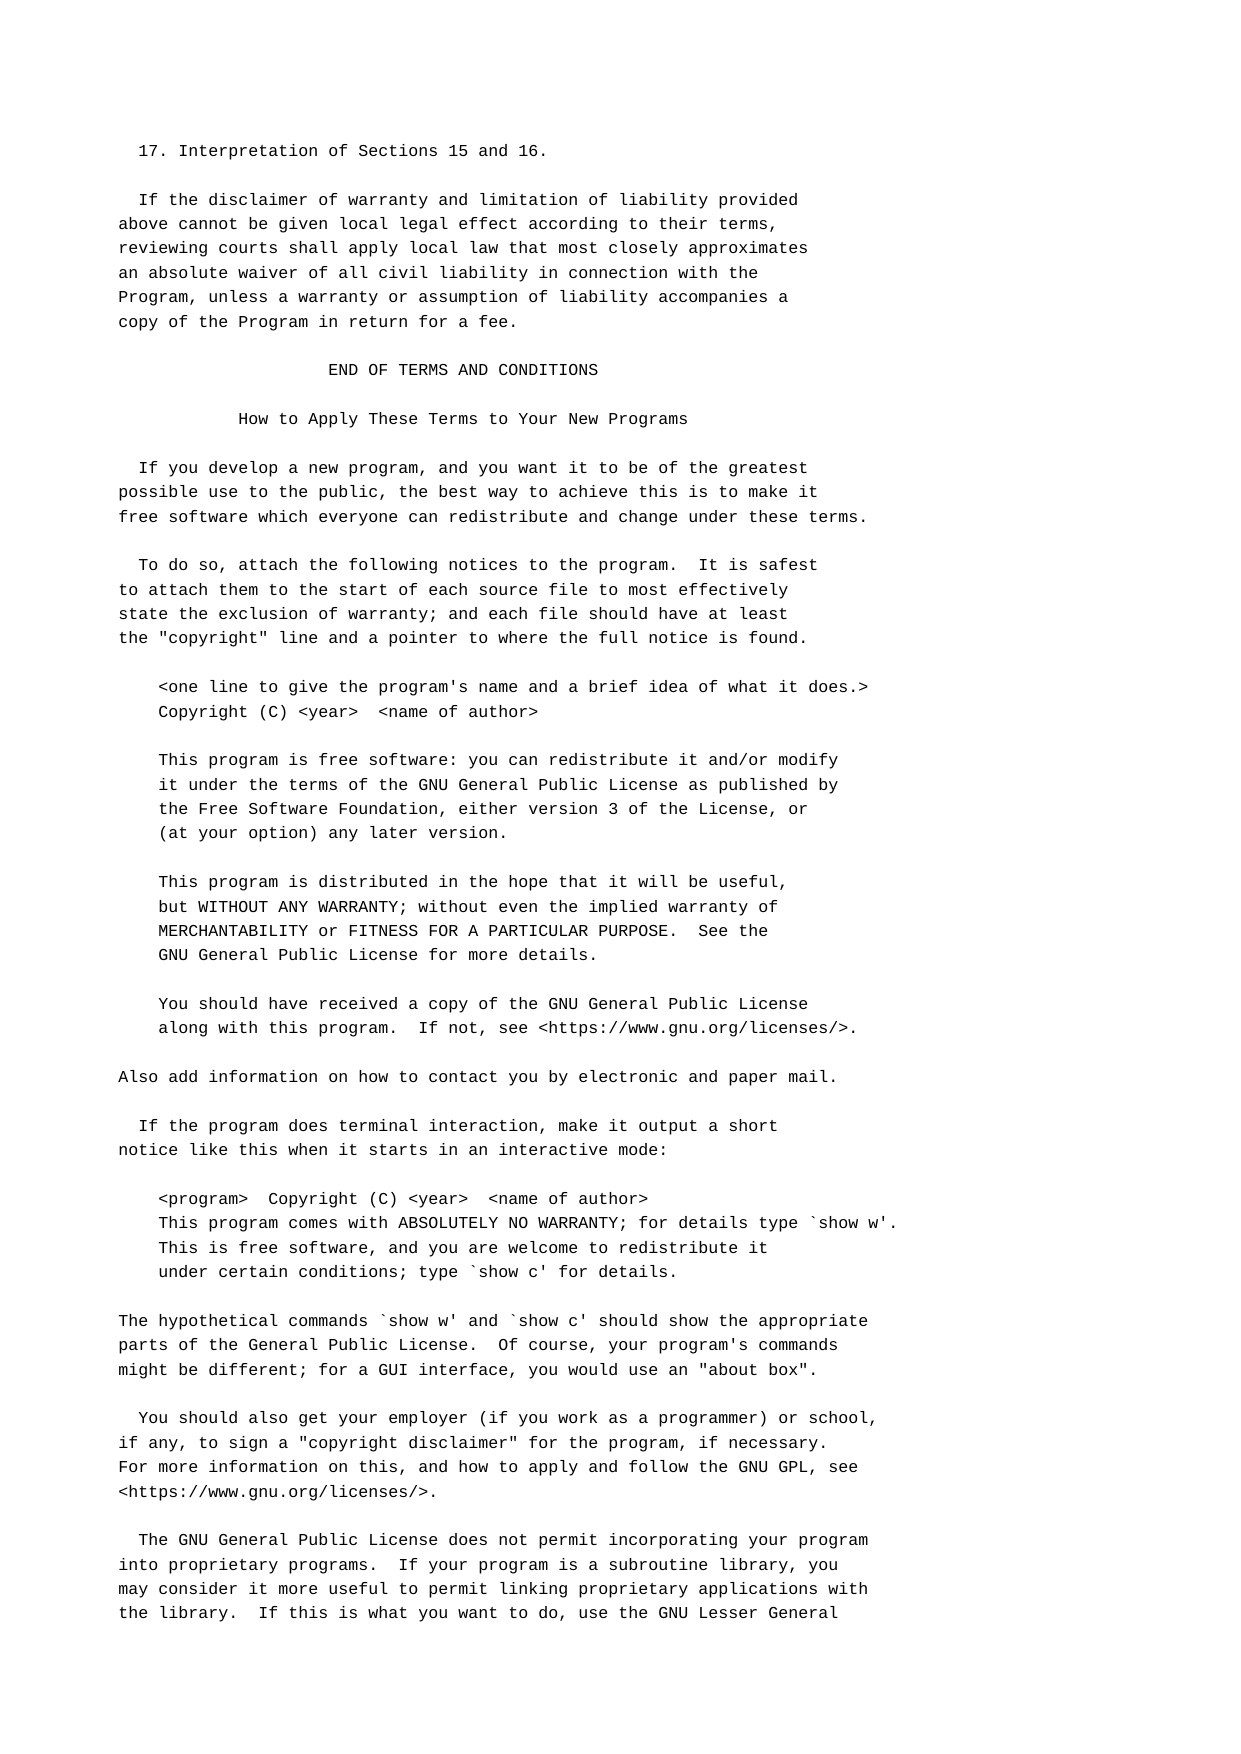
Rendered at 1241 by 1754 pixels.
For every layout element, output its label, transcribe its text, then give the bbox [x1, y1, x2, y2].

text free software which everyone can redistribute and change under these terms. [118, 508, 1122, 527]
text <one line to give the program's name and a brief idea of what it does.> [118, 679, 1122, 698]
text For more information on this, and how to apply and follow the GNU GPL, see [118, 1459, 1122, 1478]
text might be different; for a GUI interface, you would use an "about box". [118, 1361, 1122, 1380]
text END OF TERMS AND CONDITIONS [118, 362, 1122, 381]
text This program is distributed in the hope that it will be useful, [118, 874, 1122, 893]
text (at your option) any later version. [118, 825, 1122, 844]
text possible use to the public, the best way to achieve this is to make it [118, 484, 1122, 503]
text into proprietary programs. If your program is a subroutine library, you [118, 1556, 1122, 1575]
text may consider it more useful to permit linking proprietary applications with [118, 1581, 1122, 1599]
text the Free Software Foundation, either version 3 of the License, or [118, 801, 1122, 819]
text Program, unless a warranty or assumption of liability accompanies a [118, 289, 1122, 308]
text <https://www.gnu.org/licenses/>. [118, 1483, 1122, 1502]
text an absolute waiver of all civil liability in connection with the [118, 264, 1122, 283]
text This is free software, and you are welcome to redistribute it [118, 1239, 1122, 1258]
text reviewing courts shall apply local law that most closely approximates [118, 240, 1122, 259]
text <program> Copyright (C) <year> <name of author> [118, 1191, 1122, 1209]
text You should have received a copy of the GNU General Public License [118, 996, 1122, 1014]
text parts of the General Public License. Of course, your program's commands [118, 1337, 1122, 1356]
text If you develop a new program, and you want it to be of the greatest [118, 459, 1122, 478]
text state the exclusion of warranty; and each file should have at least [118, 606, 1122, 624]
text This program comes with ABSOLUTELY NO WARRANTY; for details type `show w'. [118, 1215, 1122, 1234]
text This program is free software: you can redistribute it and/or modify [118, 752, 1122, 771]
text Copyright (C) <year> <name of author> [118, 703, 1122, 722]
text You should also get your employer (if you work as a programmer) or school, [118, 1410, 1122, 1429]
text MERCHANTABILITY or FITNESS FOR A PARTICULAR PURPOSE. See the [118, 922, 1122, 941]
text To do so, attach the following notices to the program. It is safest [118, 557, 1122, 576]
text it under the terms of the GNU General Public License as published by [118, 776, 1122, 795]
text the library. If this is what you want to do, use the GNU Lesser General [118, 1605, 1122, 1624]
text GNU General Public License for more details. [118, 947, 1122, 966]
text The hypothetical commands `show w' and `show c' should show the appropriate [118, 1312, 1122, 1331]
text The GNU General Public License does not permit incorporating your program [118, 1532, 1122, 1551]
text If the disclaimer of warranty and limitation of liability provided [118, 191, 1122, 210]
text copy of the Program in return for a fee. [118, 313, 1122, 332]
text the "copyright" line and a pointer to where the full notice is found. [118, 630, 1122, 649]
text notice like this when it starts in an interactive mode: [118, 1142, 1122, 1161]
text above cannot be given local legal effect according to their terms, [118, 216, 1122, 234]
text along with this program. If not, see <https://www.gnu.org/licenses/>. [118, 1020, 1122, 1039]
text How to Apply These Terms to Your New Programs [118, 411, 1122, 429]
text Also add information on how to contact you by electronic and paper mail. [118, 1069, 1122, 1088]
text to attach them to the start of each source file to most effectively [118, 581, 1122, 600]
text under certain conditions; type `show c' for details. [118, 1264, 1122, 1283]
text but WITHOUT ANY WARRANTY; without even the implied warranty of [118, 898, 1122, 917]
text if any, to sign a "copyright disclaimer" for the program, if necessary. [118, 1434, 1122, 1453]
text If the program does terminal interaction, make it output a short [118, 1117, 1122, 1136]
text 17. Interpretation of Sections 15 and 16. [118, 142, 1122, 161]
